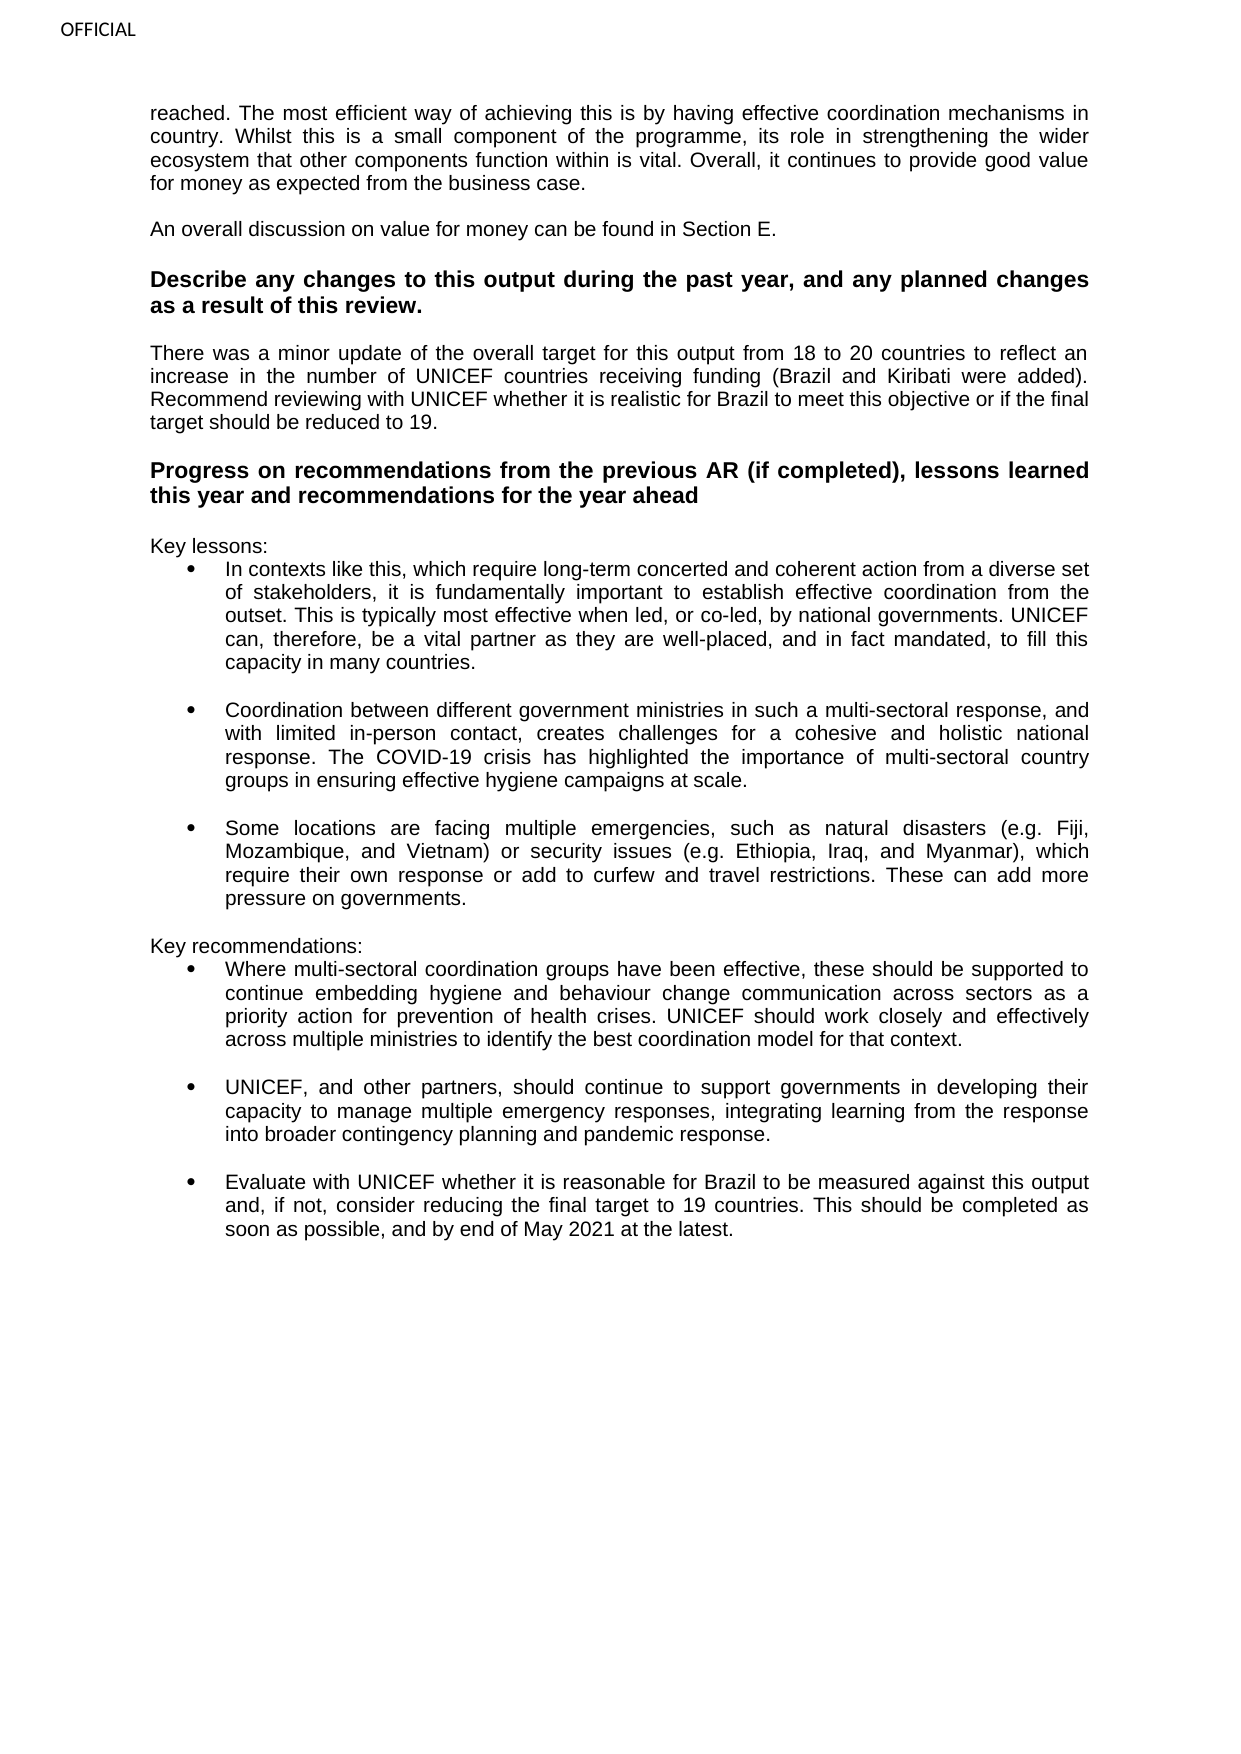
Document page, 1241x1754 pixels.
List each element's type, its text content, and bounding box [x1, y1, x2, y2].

list Where multi-sectoral coordination groups have been effective, these should be supported to continue embedding hygiene and behaviour change communication across sectors as a priority action for prevention of health crises. UNICEF should work closely and effectively across multiple ministries to identify the best coordination model for that context. [187, 958, 1090, 1051]
text An overall discussion on value for money can be found in Section E. [150, 218, 1090, 241]
text There was a minor update of the overall target for this output from 18 to 20 countries to reflect an increase in the number of UNICEF countries receiving funding (Brazil and Kiribati were added). Recommend reviewing with UNICEF whether it is realistic for Brazil to meet this objective or if the final target should be reduced to 19. [150, 341, 1090, 434]
text Key lessons: [150, 534, 1090, 557]
text Progress on recommendations from the previous AR (if completed), lessons learned this year and recommendations for the year ahead [150, 457, 1090, 508]
list Evaluate with UNICEF whether it is reasonable for Brazil to be measured against this output and, if not, consider reducing the final target to 19 countries. This should be completed as soon as possible, and by end of May 2021 at the latest. [187, 1171, 1090, 1241]
list UNICEF, and other partners, should continue to support governments in developing their capacity to manage multiple emergency responses, integrating learning from the response into broader contingency planning and pandemic response. [187, 1076, 1090, 1146]
text Key recommendations: [150, 935, 1090, 958]
text reached. The most efficient way of achieving this is by having effective coordination mechanisms in country. Whilst this is a small component of the programme, its role in strengthening the wider ecosystem that other components function within is vital. Overall, it continues to provide good value for money as expected from the business case. [150, 102, 1090, 194]
list Some locations are facing multiple emergencies, such as natural disasters (e.g. Fiji, Mozambique, and Vietnam) or security issues (e.g. Ethiopia, Iraq, and Myanmar), which require their own response or add to curfew and travel restrictions. These can add more pressure on governments. [187, 817, 1090, 910]
list Coordination between different government ministries in such a multi-sectoral response, and with limited in-person contact, creates challenges for a cohesive and holistic national response. The COVID-19 crisis has highlighted the importance of multi-sectoral country groups in ensuring effective hygiene campaigns at scale. [187, 699, 1090, 792]
list In contexts like this, which require long-term concerted and coherent action from a diverse set of stakeholders, it is fundamentally important to establish effective coordination from the outset. This is typically most effective when led, or co-led, by national governments. UNICEF can, therefore, be a vital partner as they are well-placed, and in fact mandated, to fill this capacity in many countries. [187, 557, 1090, 674]
text Describe any changes to this output during the past year, and any planned changes as a result of this review. [150, 267, 1090, 318]
